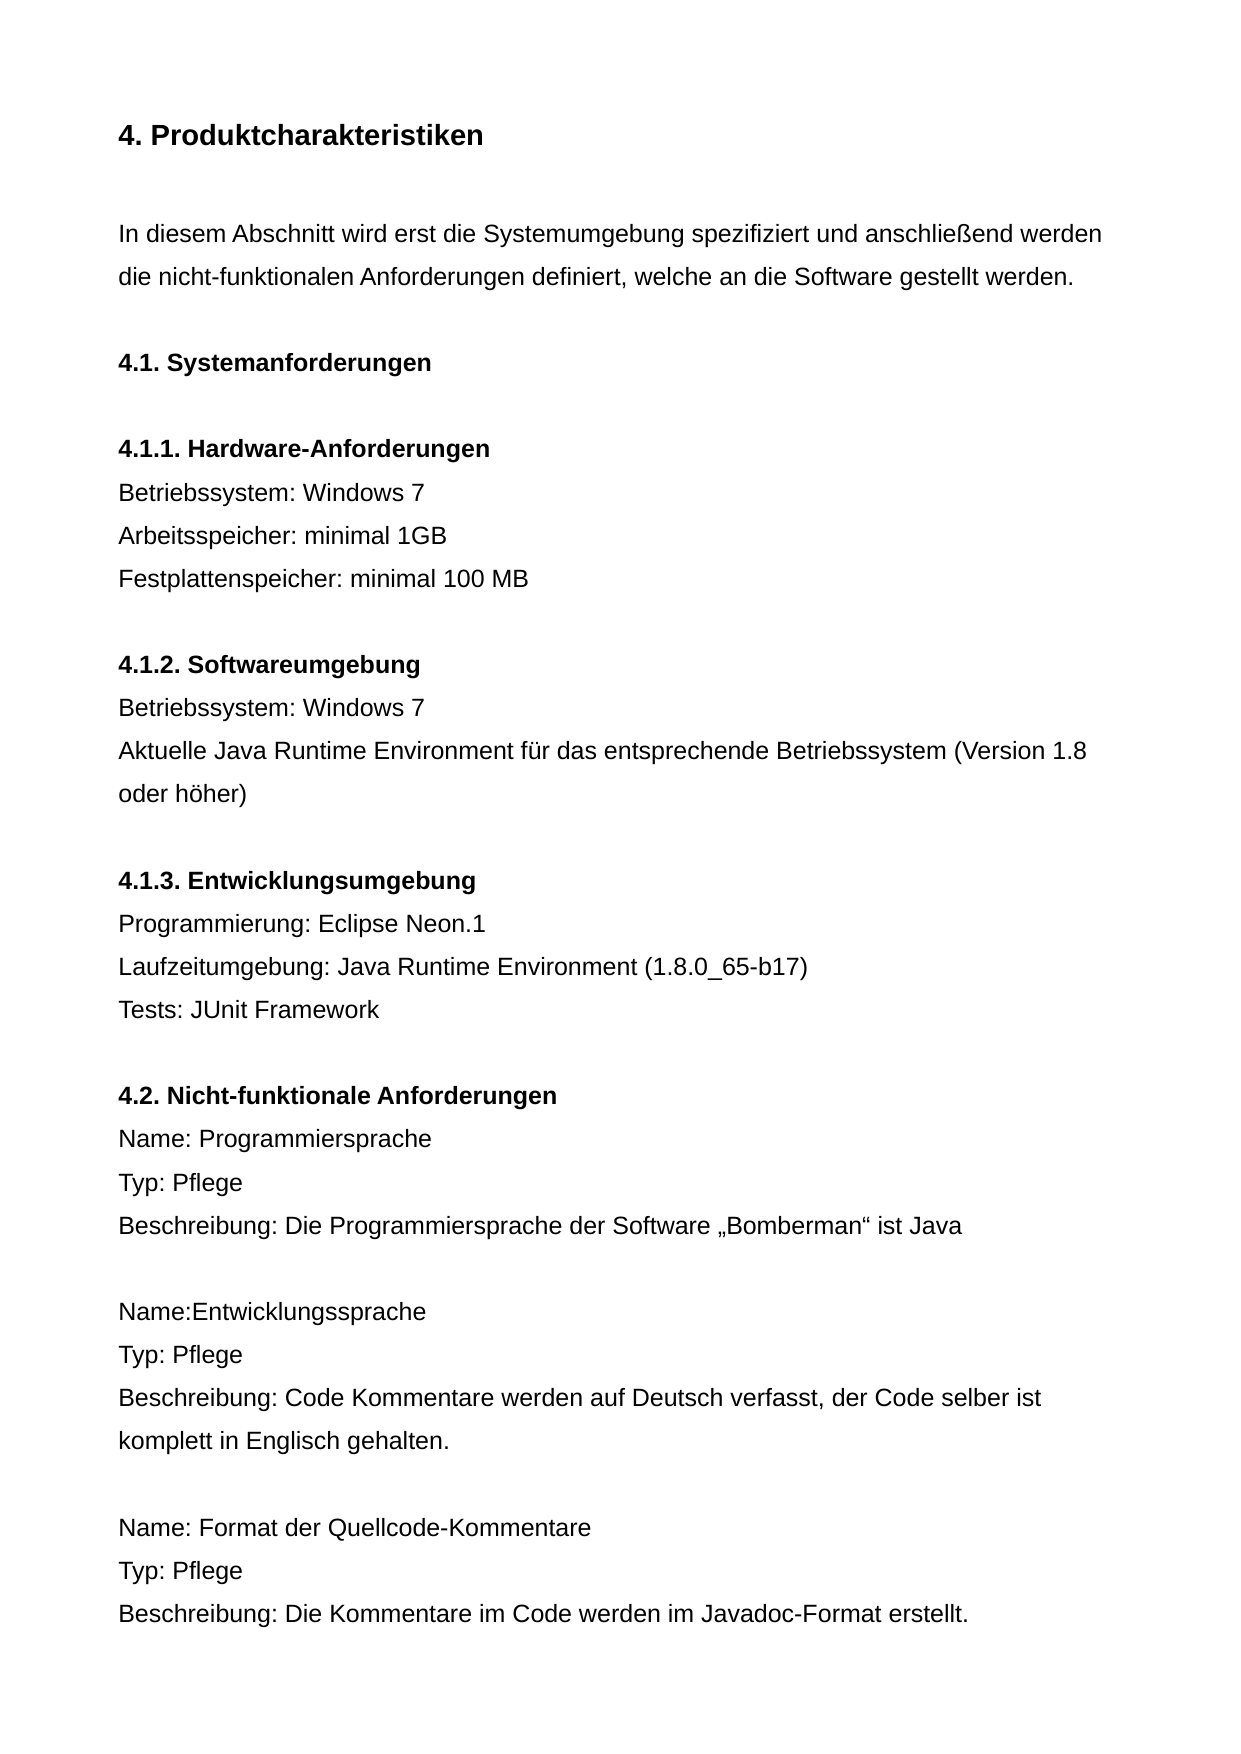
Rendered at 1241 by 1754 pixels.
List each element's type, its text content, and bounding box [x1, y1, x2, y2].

text Name: Programmiersprache [118, 1124, 1122, 1153]
text Name: Format der Quellcode-Kommentare [118, 1512, 1122, 1541]
text Betriebssystem: Windows 7 [118, 477, 1122, 506]
text Laufzeitumgebung: Java Runtime Environment (1.8.0_65-b17) [118, 952, 1122, 981]
text Betriebssystem: Windows 7 [118, 693, 1122, 722]
text 4.1.2. Softwareumgebung [118, 650, 1122, 679]
text 4.2. Nicht-funktionale Anforderungen [118, 1081, 1122, 1110]
text Tests: JUnit Framework [118, 995, 1122, 1024]
text Beschreibung: Die Programmiersprache der Software „Bomberman“ ist Java [118, 1211, 1122, 1239]
text 4.1.3. Entwicklungsumgebung [118, 866, 1122, 894]
text 4.1.1. Hardware-Anforderungen [118, 434, 1122, 463]
text Name:Entwicklungssprache [118, 1297, 1122, 1326]
text 4.1. Systemanforderungen [118, 348, 1122, 377]
text Beschreibung: Code Kommentare werden auf Deutsch verfasst, der Code selber ist komplett in Englisch gehalten. [118, 1383, 1122, 1455]
text 4. Produktcharakteristiken [118, 118, 1122, 152]
text die nicht-funktionalen Anforderungen definiert, welche an die Software gestellt werden. [118, 262, 1122, 291]
text Typ: Pflege [118, 1556, 1122, 1584]
text Typ: Pflege [118, 1167, 1122, 1196]
text Aktuelle Java Runtime Environment für das entsprechende Betriebssystem (Version 1.8 oder höher) [118, 736, 1122, 808]
text Programmierung: Eclipse Neon.1 [118, 909, 1122, 937]
text In diesem Abschnitt wird erst die Systemumgebung spezifiziert und anschließend werden [118, 219, 1122, 247]
text Arbeitsspeicher: minimal 1GB [118, 521, 1122, 549]
text Beschreibung: Die Kommentare im Code werden im Javadoc-Format erstellt. [118, 1599, 1122, 1627]
text Festplattenspeicher: minimal 100 MB [118, 564, 1122, 592]
text Typ: Pflege [118, 1340, 1122, 1369]
